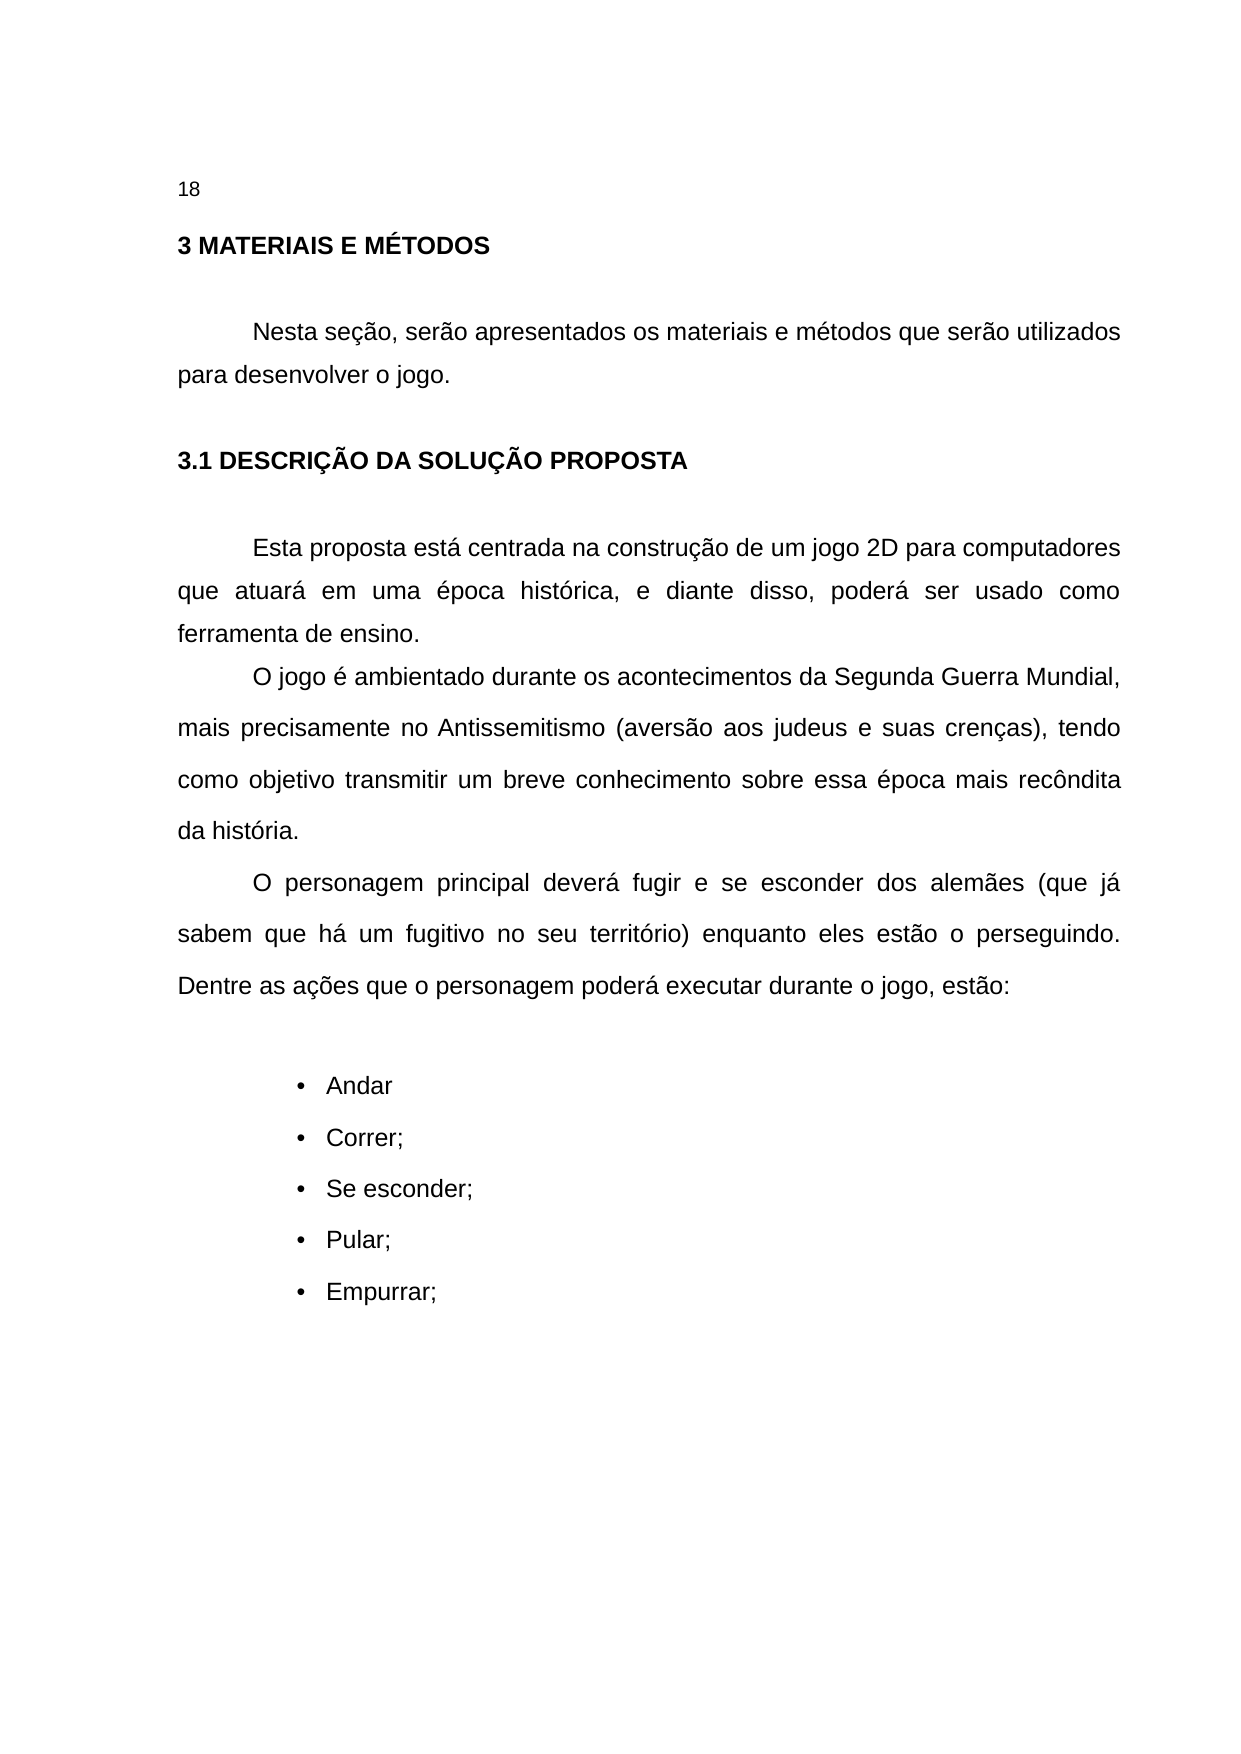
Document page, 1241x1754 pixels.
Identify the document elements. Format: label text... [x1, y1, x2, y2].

list Andar [296, 1071, 1122, 1100]
subtitle 3.1 Descrição da solução proposta [177, 446, 1122, 475]
text Esta proposta está centrada na construção de um jogo 2D para computadores que atuará em uma época histórica, e diante disso, poderá ser usado como ferramenta de ensino. [177, 532, 1122, 647]
list Se esconder; [296, 1174, 1122, 1203]
list Pular; [296, 1226, 1122, 1254]
text Nesta seção, serão apresentados os materiais e métodos que serão utilizados para desenvolver o jogo. [177, 317, 1122, 389]
list Correr; [296, 1123, 1122, 1151]
subtitle 3 MATERIAIS E MÉTODOS [177, 231, 1122, 259]
text O personagem principal deverá fugir e se esconder dos alemães (que já sabem que há um fugitivo no seu território) enquanto eles estão o perseguindo. Dentre as ações que o personagem poderá executar durante o jogo, estão: [177, 868, 1122, 999]
text O jogo é ambientado durante os acontecimentos da Segunda Guerra Mundial, mais precisamente no Antissemitismo (aversão aos judeus e suas crenças), tendo como objetivo transmitir um breve conhecimento sobre essa época mais recôndita da história. [177, 662, 1122, 845]
list Empurrar; [296, 1277, 1122, 1306]
